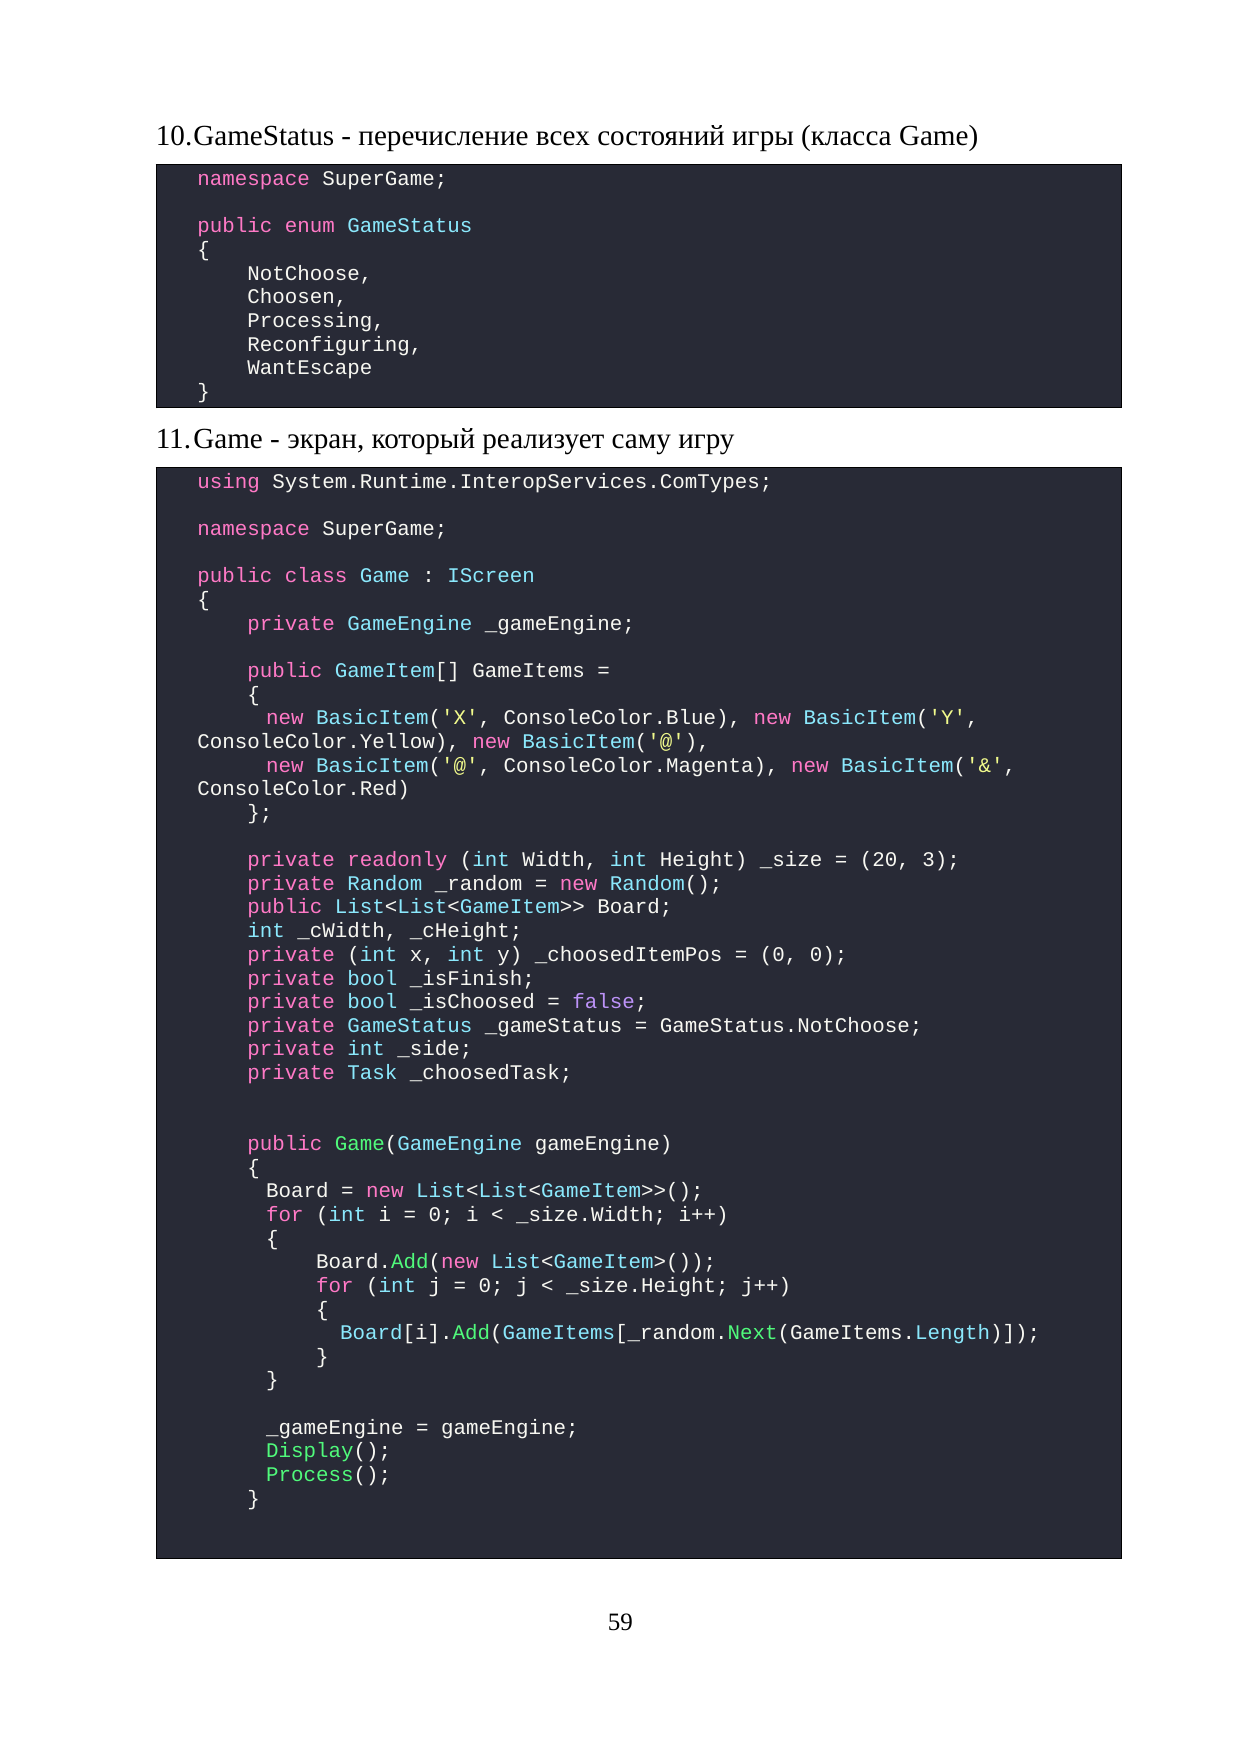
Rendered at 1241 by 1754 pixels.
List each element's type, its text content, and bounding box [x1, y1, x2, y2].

list private bool _isChoosed = false; [157, 987, 1121, 1011]
list GameStatus - перечисление всех состояний игры (класса Game) [156, 118, 1122, 152]
list Game - экран, который реализует саму игру [156, 421, 1122, 454]
list } [157, 377, 1121, 407]
list public GameItem[] GameItems = [157, 656, 1121, 680]
list } [157, 1366, 1121, 1389]
list { [157, 1153, 1121, 1176]
list private readonly (int Width, int Height) _size = (20, 3); [157, 845, 1121, 869]
list Display(); [157, 1436, 1121, 1460]
list public List<List<GameItem>> Board; [157, 893, 1121, 916]
list }; [157, 798, 1121, 822]
list public enum GameStatus [157, 211, 1121, 235]
list Board.Add(new List<GameItem>()); [157, 1247, 1121, 1271]
list new BasicItem('X', ConsoleColor.Blue), new BasicItem('Y', ConsoleColor.Yellow), new BasicItem('@'), [157, 703, 1121, 751]
list public class Game : IScreen [157, 562, 1121, 585]
list _gameEngine = gameEngine; [157, 1413, 1121, 1436]
list public Game(GameEngine gameEngine) [157, 1129, 1121, 1153]
list for (int j = 0; j < _size.Height; j++) [157, 1271, 1121, 1294]
list } [157, 1484, 1121, 1507]
list { [157, 1294, 1121, 1318]
list { [157, 680, 1121, 703]
list private Random _random = new Random(); [157, 869, 1121, 893]
list private Task _choosedTask; [157, 1058, 1121, 1082]
list Reconfiguring, [157, 330, 1121, 353]
list { [157, 1224, 1121, 1247]
list new BasicItem('@', ConsoleColor.Magenta), new BasicItem('&', ConsoleColor.Red) [157, 751, 1121, 798]
list private (int x, int y) _choosedItemPos = (0, 0); [157, 940, 1121, 963]
list } [157, 1342, 1121, 1366]
list Board = new List<List<GameItem>>(); [157, 1176, 1121, 1200]
list Choosen, [157, 282, 1121, 306]
list private bool _isFinish; [157, 963, 1121, 987]
list NotChoose, [157, 259, 1121, 282]
list Process(); [157, 1460, 1121, 1484]
list Board[i].Add(GameItems[_random.Next(GameItems.Length)]); [157, 1318, 1121, 1342]
list Processing, [157, 306, 1121, 330]
list private int _side; [157, 1034, 1121, 1058]
list { [157, 585, 1121, 609]
list WantEscape [157, 353, 1121, 377]
list using System.Runtime.InteropServices.ComTypes; [157, 468, 1121, 491]
list for (int i = 0; i < _size.Width; i++) [157, 1200, 1121, 1224]
list { [157, 235, 1121, 259]
list int _cWidth, _cHeight; [157, 916, 1121, 940]
list private GameStatus _gameStatus = GameStatus.NotChoose; [157, 1011, 1121, 1034]
list private GameEngine _gameEngine; [157, 609, 1121, 632]
list namespace SuperGame; [157, 514, 1121, 538]
list namespace SuperGame; [157, 165, 1121, 188]
